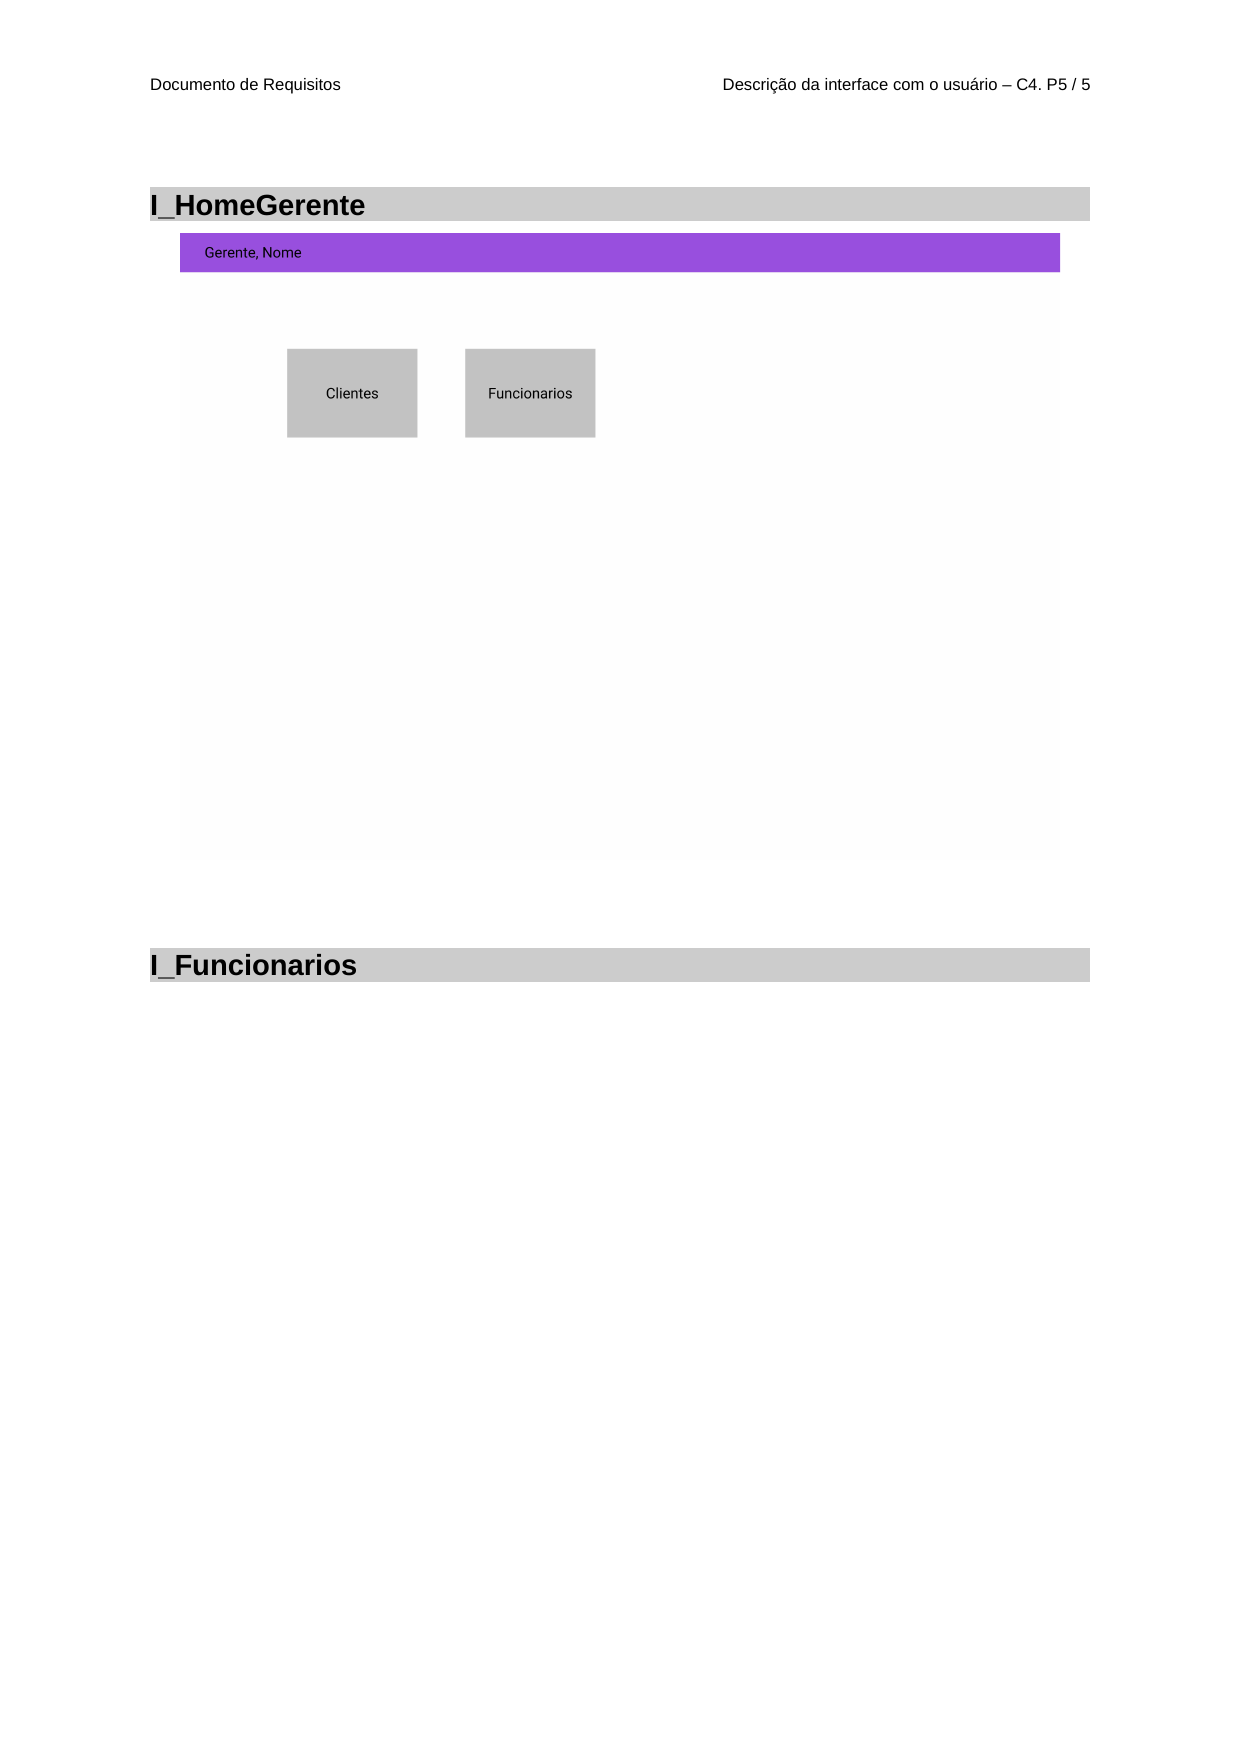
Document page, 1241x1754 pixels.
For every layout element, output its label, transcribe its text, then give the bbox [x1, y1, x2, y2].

subtitle I_Funcionarios [150, 948, 1090, 982]
subtitle I_HomeGerente [150, 187, 1090, 221]
picture [180, 233, 1060, 860]
